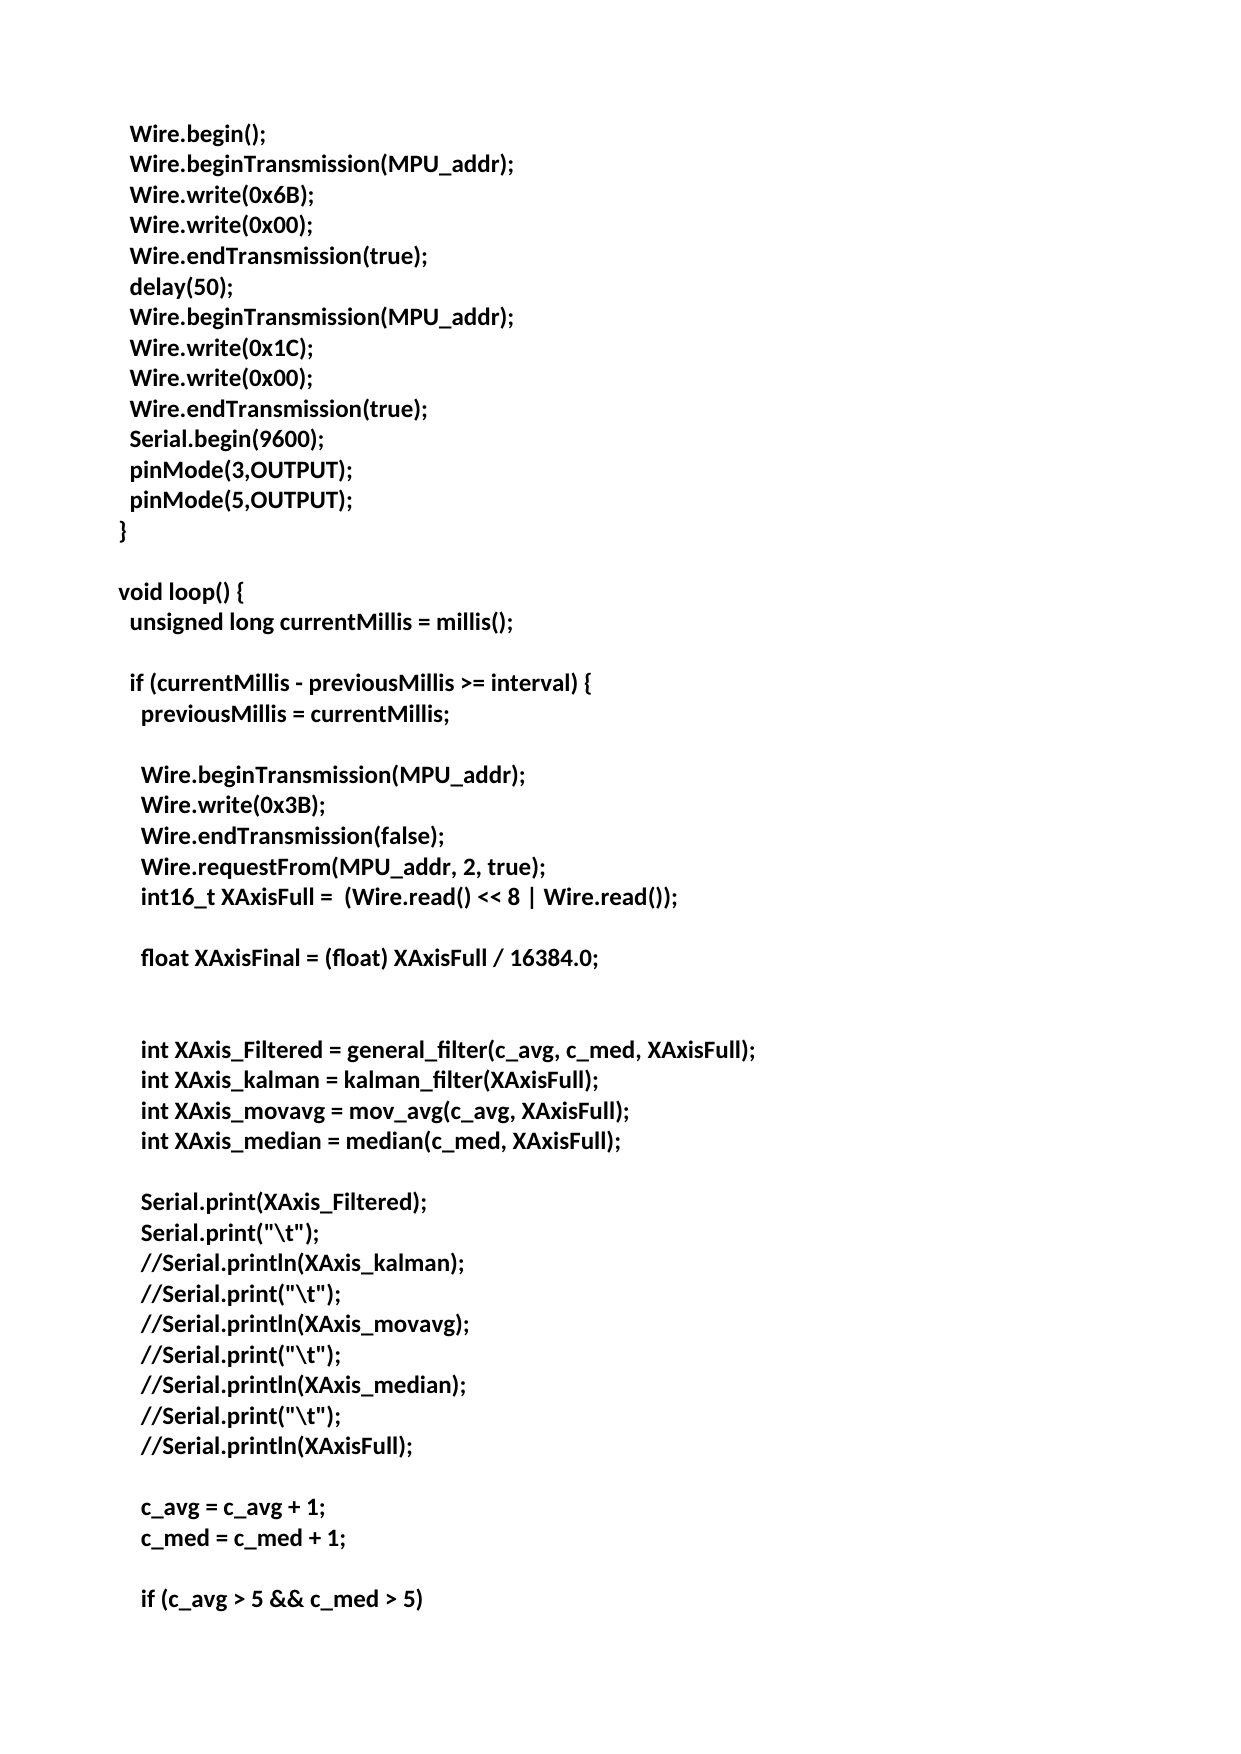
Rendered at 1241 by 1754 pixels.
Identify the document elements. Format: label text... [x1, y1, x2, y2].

text float XAxisFinal = (float) XAxisFull / 16384.0; [118, 942, 1122, 973]
text Serial.print("\t"); [118, 1217, 1122, 1247]
text //Serial.println(XAxis_kalman); [118, 1247, 1122, 1278]
text pinMode(3,OUTPUT); [118, 454, 1122, 484]
text void loop() { [118, 576, 1122, 606]
text //Serial.print("\t"); [118, 1400, 1122, 1431]
text c_avg = c_avg + 1; [118, 1492, 1122, 1522]
text c_med = c_med + 1; [118, 1522, 1122, 1553]
text delay(50); [118, 271, 1122, 301]
text int XAxis_kalman = kalman_filter(XAxisFull); [118, 1064, 1122, 1095]
text if (c_avg > 5 && c_med > 5) [118, 1583, 1122, 1614]
text Serial.begin(9600); [118, 423, 1122, 454]
text Wire.endTransmission(true); [118, 393, 1122, 423]
text unsigned long currentMillis = millis(); [118, 606, 1122, 637]
text pinMode(5,OUTPUT); [118, 484, 1122, 515]
text Wire.write(0x6B); [118, 179, 1122, 210]
text int XAxis_median = median(c_med, XAxisFull); [118, 1125, 1122, 1156]
text int XAxis_Filtered = general_filter(c_avg, c_med, XAxisFull); [118, 1034, 1122, 1064]
text int16_t XAxisFull = (Wire.read() << 8 | Wire.read()); [118, 881, 1122, 912]
text Wire.endTransmission(true); [118, 240, 1122, 271]
text Wire.requestFrom(MPU_addr, 2, true); [118, 851, 1122, 881]
text //Serial.println(XAxis_median); [118, 1369, 1122, 1400]
text Wire.beginTransmission(MPU_addr); [118, 759, 1122, 789]
text Wire.endTransmission(false); [118, 820, 1122, 851]
text if (currentMillis - previousMillis >= interval) { [118, 667, 1122, 698]
text Wire.beginTransmission(MPU_addr); [118, 301, 1122, 332]
text int XAxis_movavg = mov_avg(c_avg, XAxisFull); [118, 1095, 1122, 1125]
text Wire.write(0x00); [118, 210, 1122, 240]
text //Serial.println(XAxisFull); [118, 1431, 1122, 1461]
text Serial.print(XAxis_Filtered); [118, 1186, 1122, 1217]
text Wire.write(0x00); [118, 362, 1122, 393]
text Wire.begin(); [118, 118, 1122, 149]
text Wire.write(0x3B); [118, 789, 1122, 820]
text } [118, 515, 1122, 545]
text //Serial.print("\t"); [118, 1339, 1122, 1369]
text Wire.beginTransmission(MPU_addr); [118, 149, 1122, 179]
text //Serial.print("\t"); [118, 1278, 1122, 1308]
text previousMillis = currentMillis; [118, 698, 1122, 728]
text Wire.write(0x1C); [118, 332, 1122, 362]
text //Serial.println(XAxis_movavg); [118, 1308, 1122, 1339]
